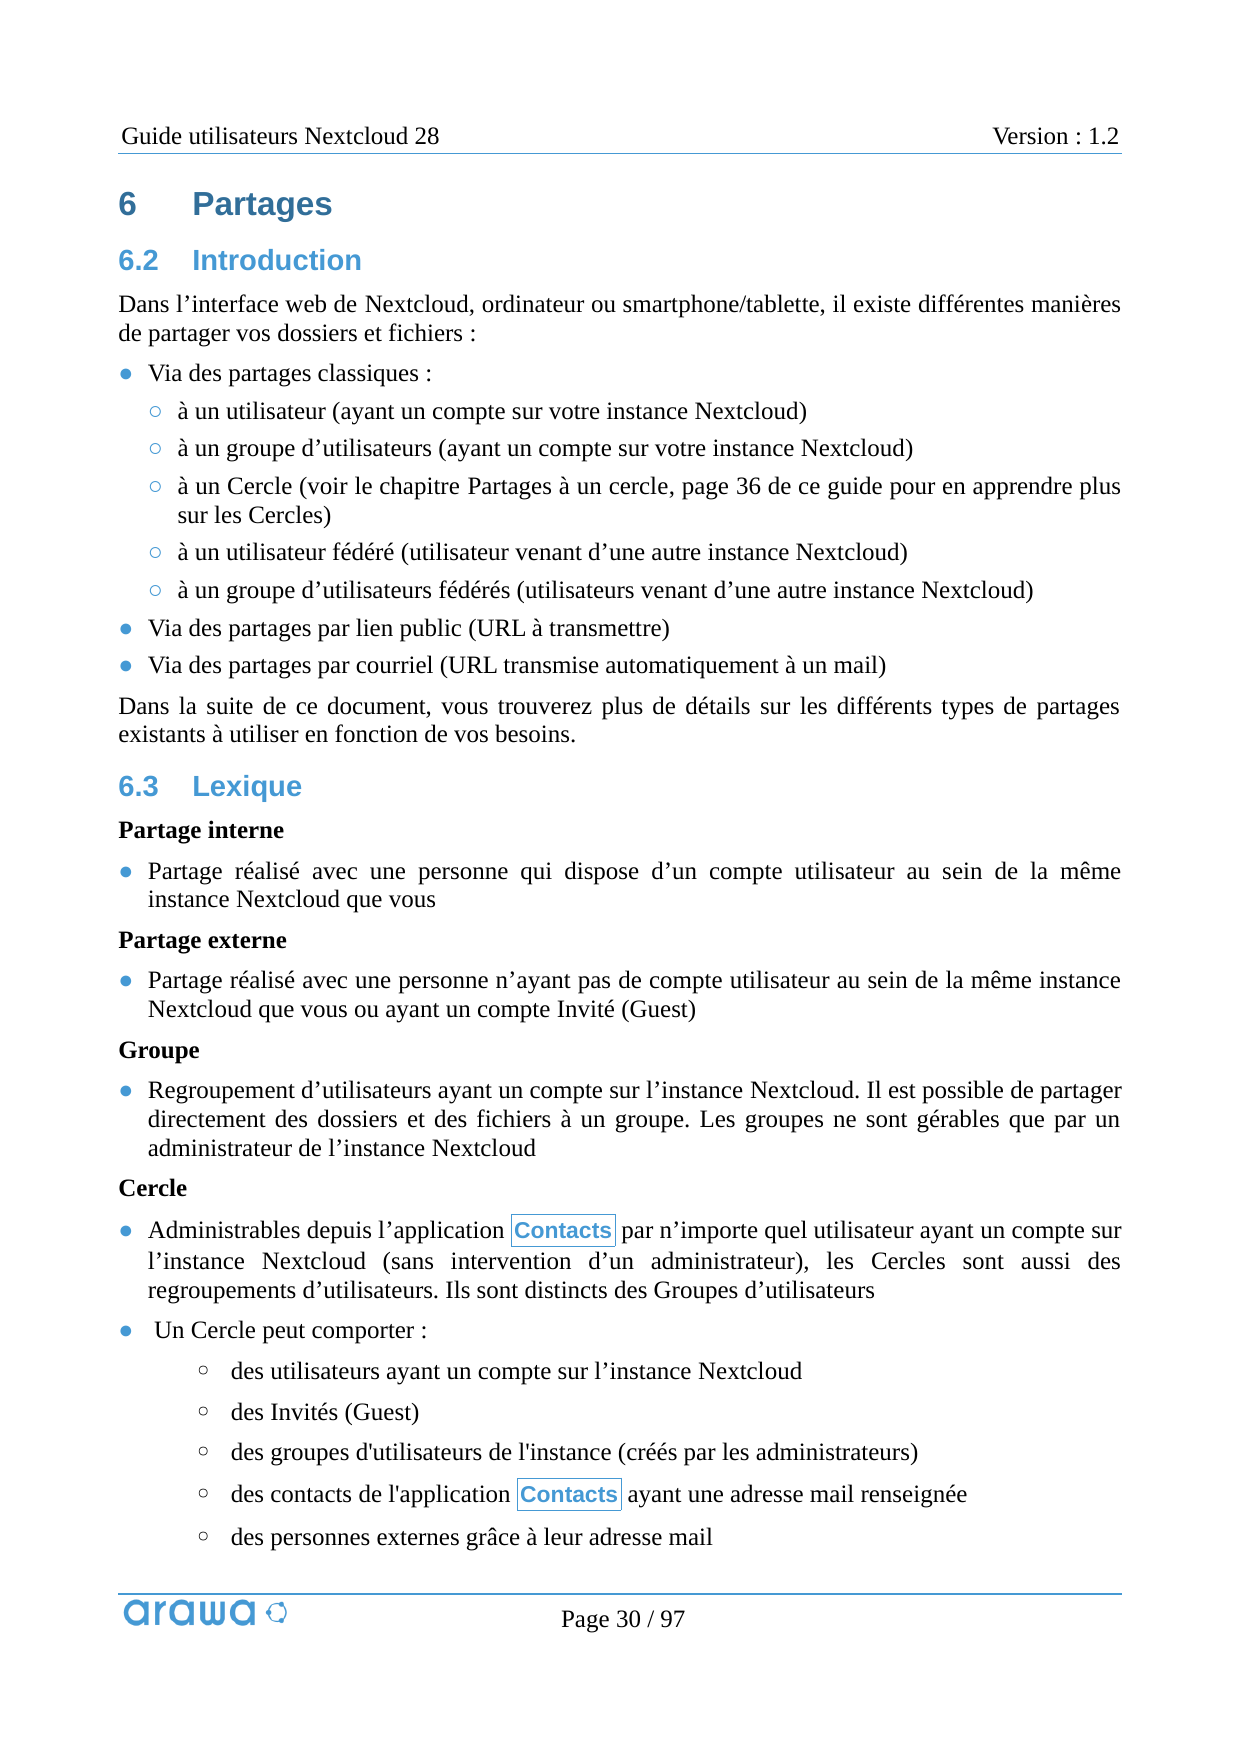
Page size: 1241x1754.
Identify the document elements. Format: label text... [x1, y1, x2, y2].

list Contacts [518, 1479, 621, 1510]
list à un utilisateur fédéré (utilisateur venant d’une autre instance Nextcloud) [148, 537, 1122, 566]
list des contacts de l'application [193, 1478, 517, 1510]
subtitle Introduction [118, 243, 1122, 277]
list Via des partages par lien public (URL à transmettre) [118, 613, 1122, 641]
picture [121, 1597, 290, 1628]
list à un groupe d’utilisateurs (ayant un compte sur votre instance Nextcloud) [148, 433, 1122, 462]
text Partage externe [118, 925, 1122, 954]
list des Invités (Guest) [193, 1397, 1122, 1425]
list à un Cercle (voir le chapitre Partages à un cercle, page 36 de ce guide pour en apprendre plus sur les Cercles) [148, 471, 1122, 529]
list Regroupement d’utilisateurs ayant un compte sur l’instance Nextcloud. Il est possible de partager directement des dossiers et des fichiers à un groupe. Les groupes ne sont gérables que par un administrateur de l’instance Nextcloud [118, 1075, 1122, 1162]
list à un utilisateur (ayant un compte sur votre instance Nextcloud) [148, 396, 1122, 425]
list à un groupe d’utilisateurs fédérés (utilisateurs venant d’une autre instance Nextcloud) [148, 575, 1122, 604]
list ayant une adresse mail renseignée [622, 1478, 1122, 1510]
text Dans l’interface web de Nextcloud, ordinateur ou smartphone/tablette, il existe différentes manières de partager vos dossiers et fichiers : [118, 289, 1122, 347]
list Administrables depuis l’application Contacts par n’importe quel utilisateur ayant un compte sur l’instance Nextcloud (sans intervention d’un administrateur), les Cercles sont aussi des regroupements d’utilisateurs. Ils sont distincts des Groupes d’utilisateurs [118, 1214, 1122, 1304]
text Groupe [118, 1035, 1122, 1063]
text Dans la suite de ce document, vous trouverez plus de détails sur les différents types de partages existants à utiliser en fonction de vos besoins. [118, 691, 1122, 748]
list Partage réalisé avec une personne qui dispose d’un compte utilisateur au sein de la même instance Nextcloud que vous [118, 856, 1122, 913]
subtitle Lexique [118, 769, 1122, 803]
text Partage interne [118, 815, 1122, 844]
list Via des partages classiques : [118, 358, 1122, 387]
list des utilisateurs ayant un compte sur l’instance Nextcloud [193, 1356, 1122, 1385]
list Partage réalisé avec une personne n’ayant pas de compte utilisateur au sein de la même instance Nextcloud que vous ou ayant un compte Invité (Guest) [118, 966, 1122, 1023]
list des groupes d'utilisateurs de l'instance (créés par les administrateurs) [193, 1437, 1122, 1466]
list Via des partages par courriel (URL transmise automatiquement à un mail) [118, 650, 1122, 679]
subtitle Partages [118, 184, 1122, 222]
text Cercle [118, 1173, 1122, 1202]
list Un Cercle peut comporter : [118, 1316, 1122, 1344]
list des personnes externes grâce à leur adresse mail [193, 1522, 1122, 1551]
